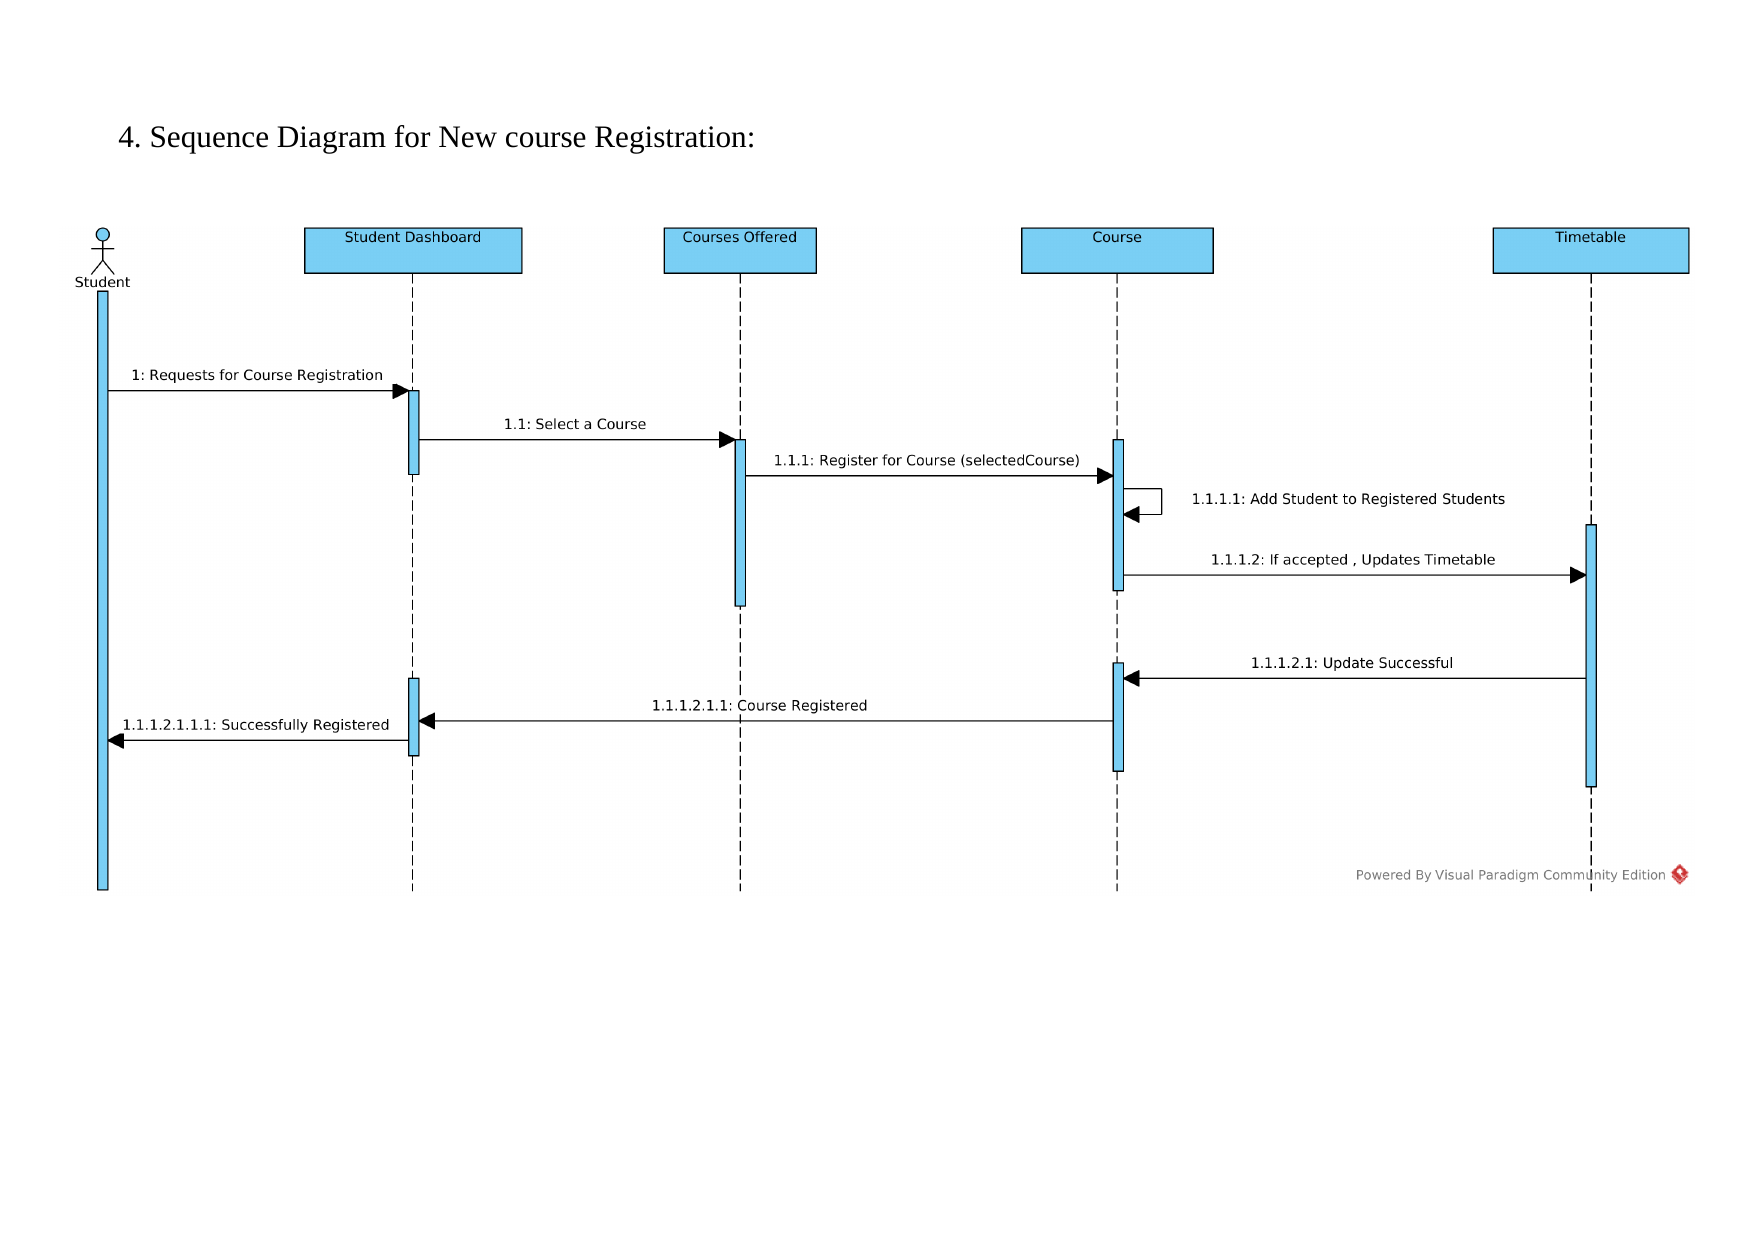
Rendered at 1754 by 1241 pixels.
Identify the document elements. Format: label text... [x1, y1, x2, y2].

text 4. Sequence Diagram for New course Registration: [118, 118, 1636, 154]
picture [59, 226, 1695, 896]
